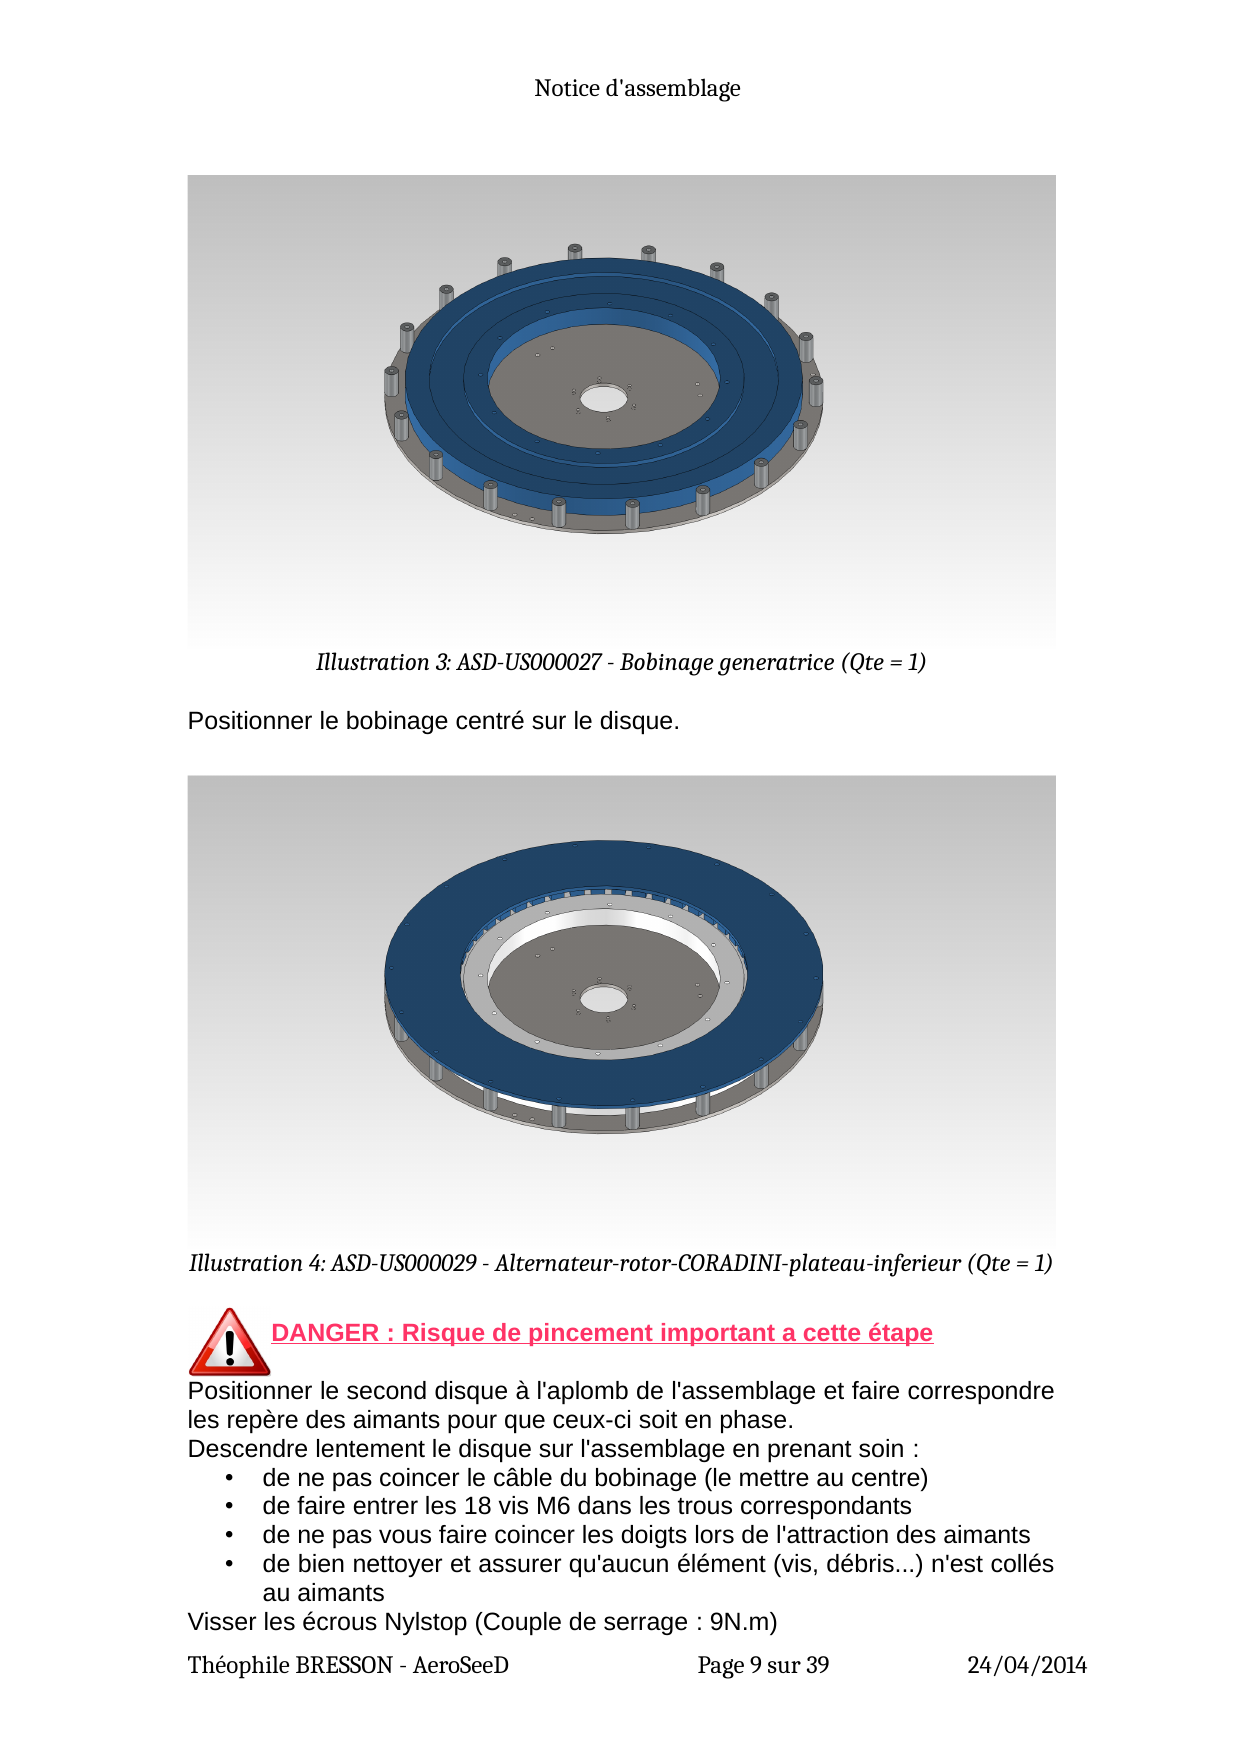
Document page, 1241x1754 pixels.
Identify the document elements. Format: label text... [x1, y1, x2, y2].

picture [187, 775, 1056, 1249]
list de faire entrer les 18 vis M6 dans les trous correspondants [225, 1491, 1056, 1520]
text DANGER : Risque de pincement important a cette étape [272, 1306, 1056, 1376]
text Visser les écrous Nylstop (Couple de serrage : 9N.m) [187, 1607, 1056, 1635]
list de ne pas vous faire coincer les doigts lors de l'attraction des aimants [225, 1520, 1056, 1549]
picture [187, 175, 1056, 649]
picture [187, 1306, 272, 1377]
list de ne pas coincer le câble du bobinage (le mettre au centre) [225, 1462, 1056, 1491]
text Descendre lentement le disque sur l'assemblage en prenant soin : [187, 1434, 1056, 1462]
text Positionner le second disque à l'aplomb de l'assemblage et faire correspondre les repère des aimants pour que ceux-ci soit en phase. [187, 1376, 1056, 1434]
text Illustration 4: ASD-US000029 - Alternateur-rotor-CORADINI-plateau-inferieur (Qte = 1) [187, 1249, 1056, 1278]
text Illustration 3: ASD-US000027 - Bobinage generatrice (Qte = 1) [187, 649, 1056, 677]
text Positionner le bobinage centré sur le disque. [187, 706, 1056, 734]
list de bien nettoyer et assurer qu'aucun élément (vis, débris...) n'est collés au aimants [225, 1549, 1056, 1607]
